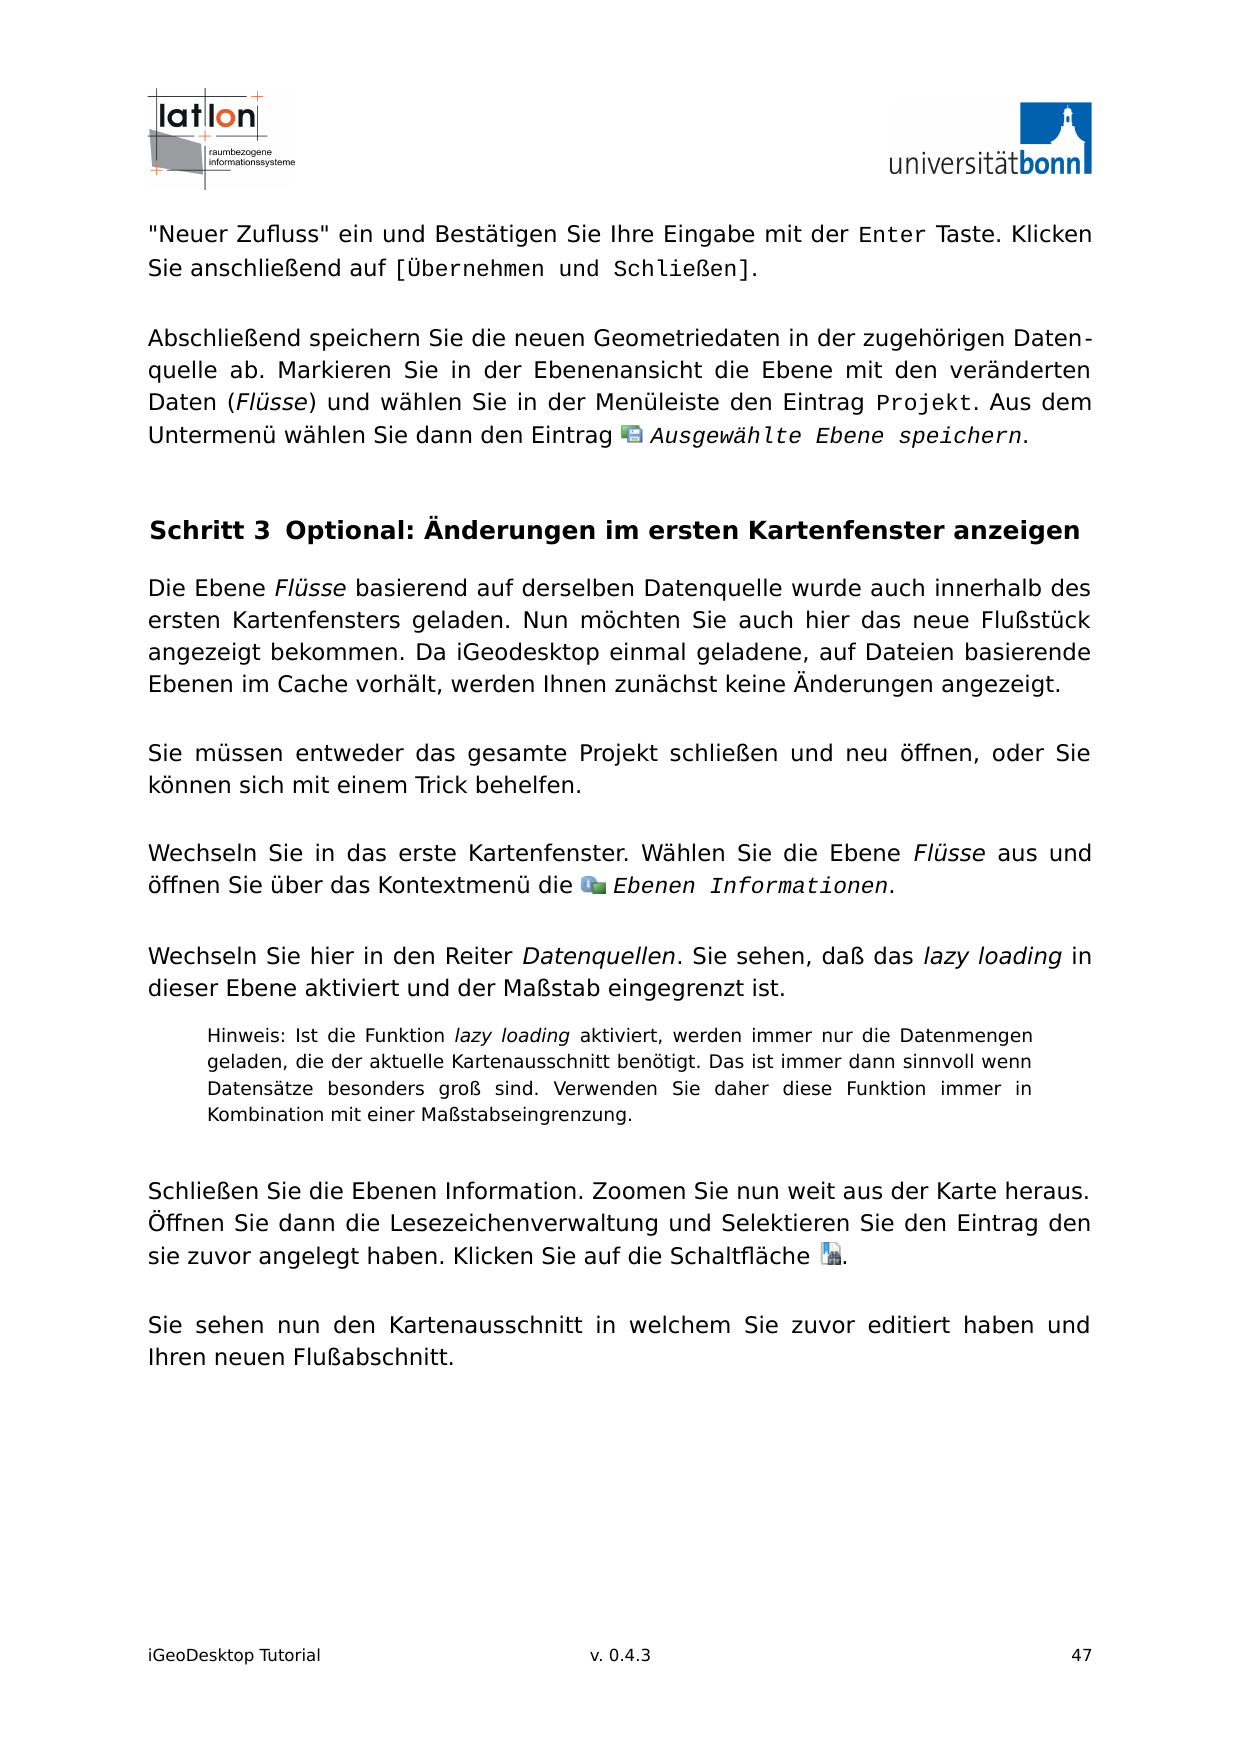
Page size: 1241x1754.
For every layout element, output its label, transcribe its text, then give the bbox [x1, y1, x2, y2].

text Sie müssen entweder das gesamte Projekt schließen und neu öffnen, oder Sie können sich mit einem Trick behelfen. [148, 740, 1092, 798]
picture [621, 424, 644, 444]
picture [147, 88, 295, 190]
subtitle Optional: Änderungen im ersten Kartenfenster anzeigen [149, 516, 1092, 545]
text Sie sehen nun den Kartenausschnitt in welchem Sie zuvor editiert haben und Ihren neuen Flußabschnitt. [148, 1312, 1092, 1370]
text Schließen Sie die Ebenen Information. Zoomen Sie nun weit aus der Karte heraus. Öffnen Sie dann die Lesezeichenverwaltung und Selektieren Sie den Eintrag den sie zuvor angelegt haben. Klicken Sie auf die Schaltfläche . [148, 1178, 1092, 1270]
text Abschließend speichern Sie die neuen Geometriedaten in der zugehörigen Daten­quelle ab. Markieren Sie in der Ebenenansicht die Ebene mit den veränderten Daten (Flüsse) und wählen Sie in der Menüleiste den Eintrag Projekt. Aus dem Untermenü wählen Sie dann den Eintrag Ausgewählte Ebene spei­chern. [148, 325, 1092, 451]
text "Neuer Zufluss" ein und Bestätigen Sie Ihre Eingabe mit der Enter Taste. Klicken Sie anschließend auf [Übernehmen und Schließen]. [148, 221, 1092, 283]
text Wechseln Sie in das erste Kartenfenster. Wählen Sie die Ebene Flüsse aus und öffnen Sie über das Kontextmenü die Ebenen Informationen. [148, 841, 1092, 901]
picture [889, 102, 1093, 174]
text Hinweis: Ist die Funktion lazy loading aktiviert, werden immer nur die Datenmengen geladen, die der aktuelle Kartenausschnitt benötigt. Das ist immer dann sinnvoll wenn Datensätze besonders groß sind. Verwenden Sie daher diese Funktion immer in Kombination mit einer Maßstabseingrenzung. [207, 1025, 1033, 1126]
text Die Ebene Flüsse basierend auf derselben Datenquelle wurde auch innerhalb des ersten Kartenfensters geladen. Nun möchten Sie auch hier das neue Flußstück angezeigt bekommen. Da iGeodesktop einmal geladene, auf Dateien basierende Ebenen im Cache vorhält, werden Ihnen zunächst keine Änderungen angezeigt. [148, 575, 1092, 698]
picture [818, 1242, 841, 1265]
text Wechseln Sie hier in den Reiter Datenquellen. Sie sehen, daß das lazy loading in dieser Ebene aktiviert und der Maßstab eingegrenzt ist. [148, 943, 1092, 1002]
picture [580, 876, 606, 894]
